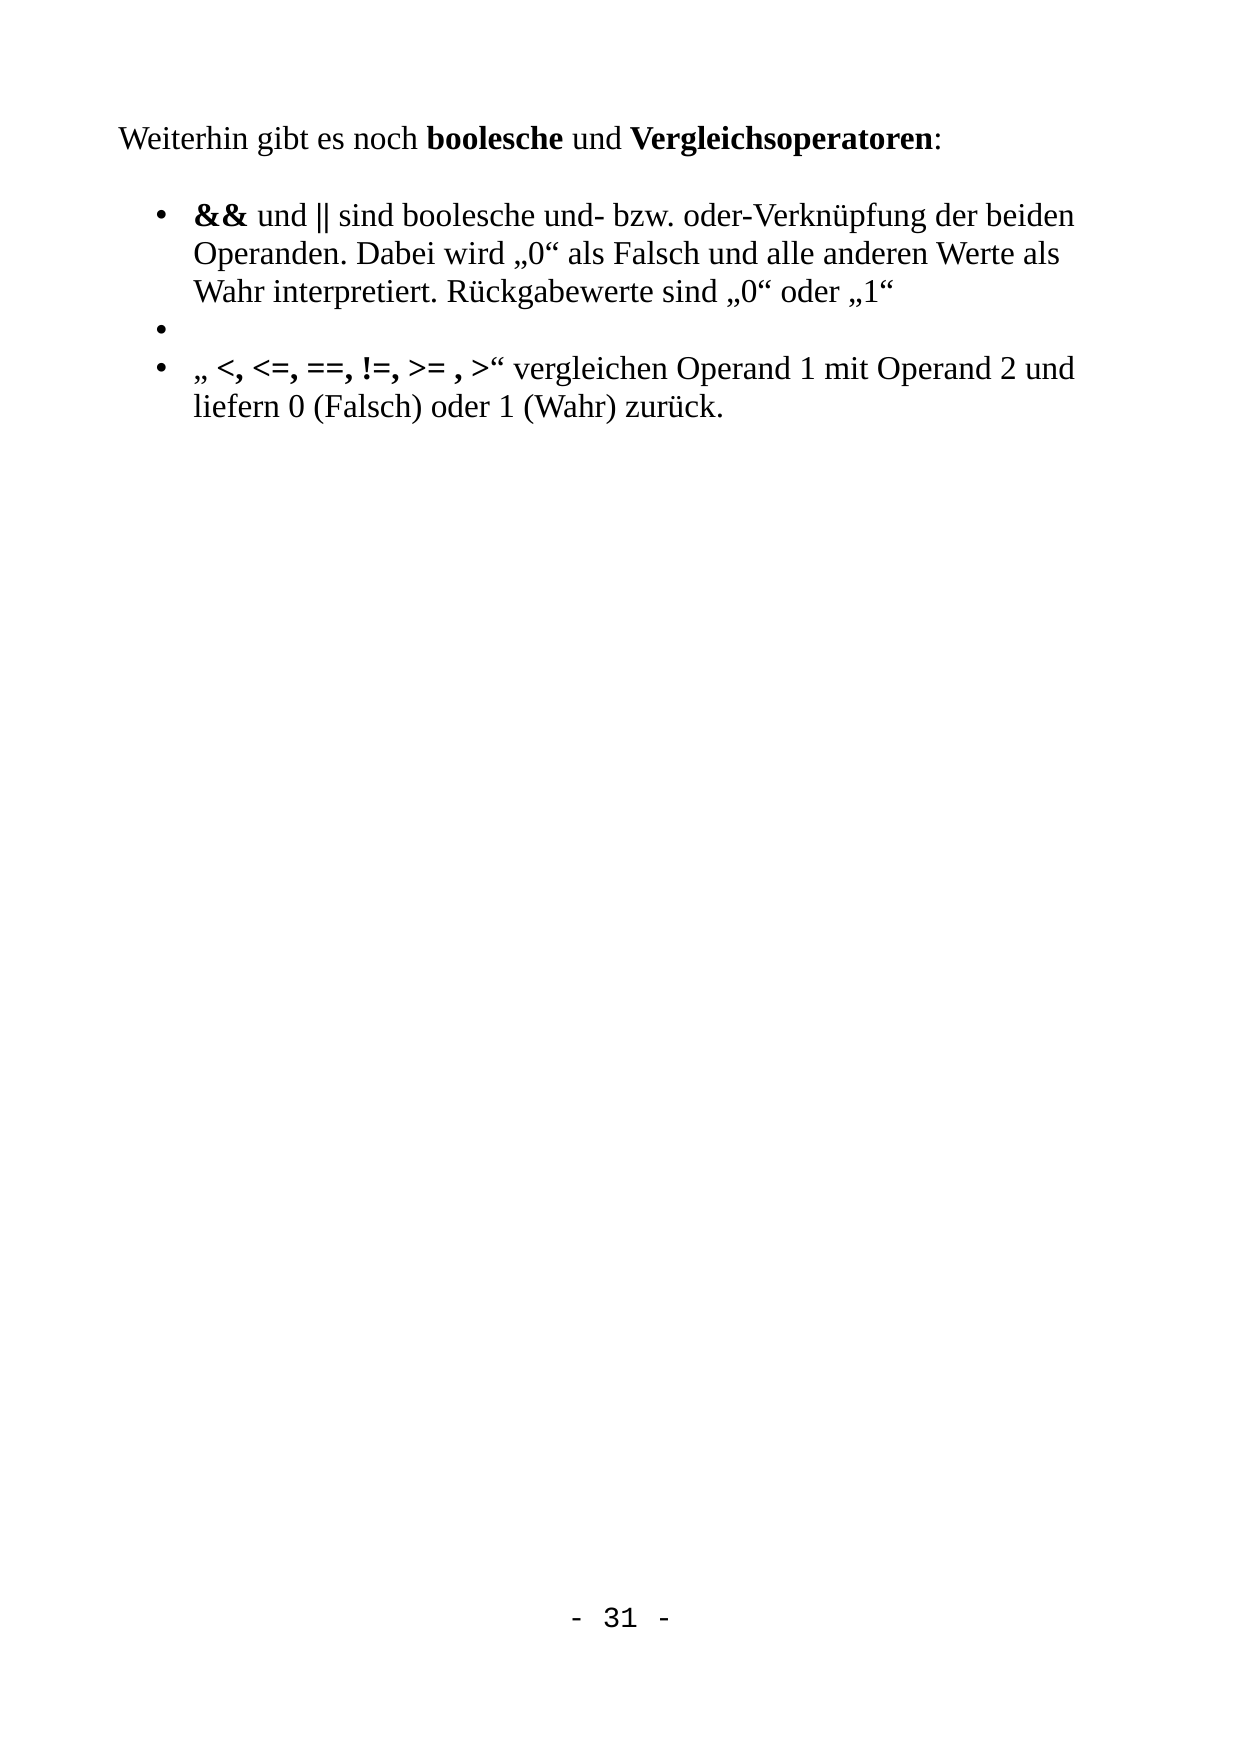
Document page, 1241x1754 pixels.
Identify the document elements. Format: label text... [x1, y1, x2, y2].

text Weiterhin gibt es noch boolesche und Vergleichsoperatoren: [118, 118, 1122, 156]
list „ <, <=, ==, !=, >= , >“ vergleichen Operand 1 mit Operand 2 und liefern 0 (Falsch) oder 1 (Wahr) zurück. [156, 348, 1122, 425]
list && und || sind boolesche und- bzw. oder-Verknüpfung der beiden Operanden. Dabei wird „0“ als Falsch und alle anderen Werte als Wahr interpretiert. Rückgabewerte sind „0“ oder „1“ [156, 195, 1122, 310]
